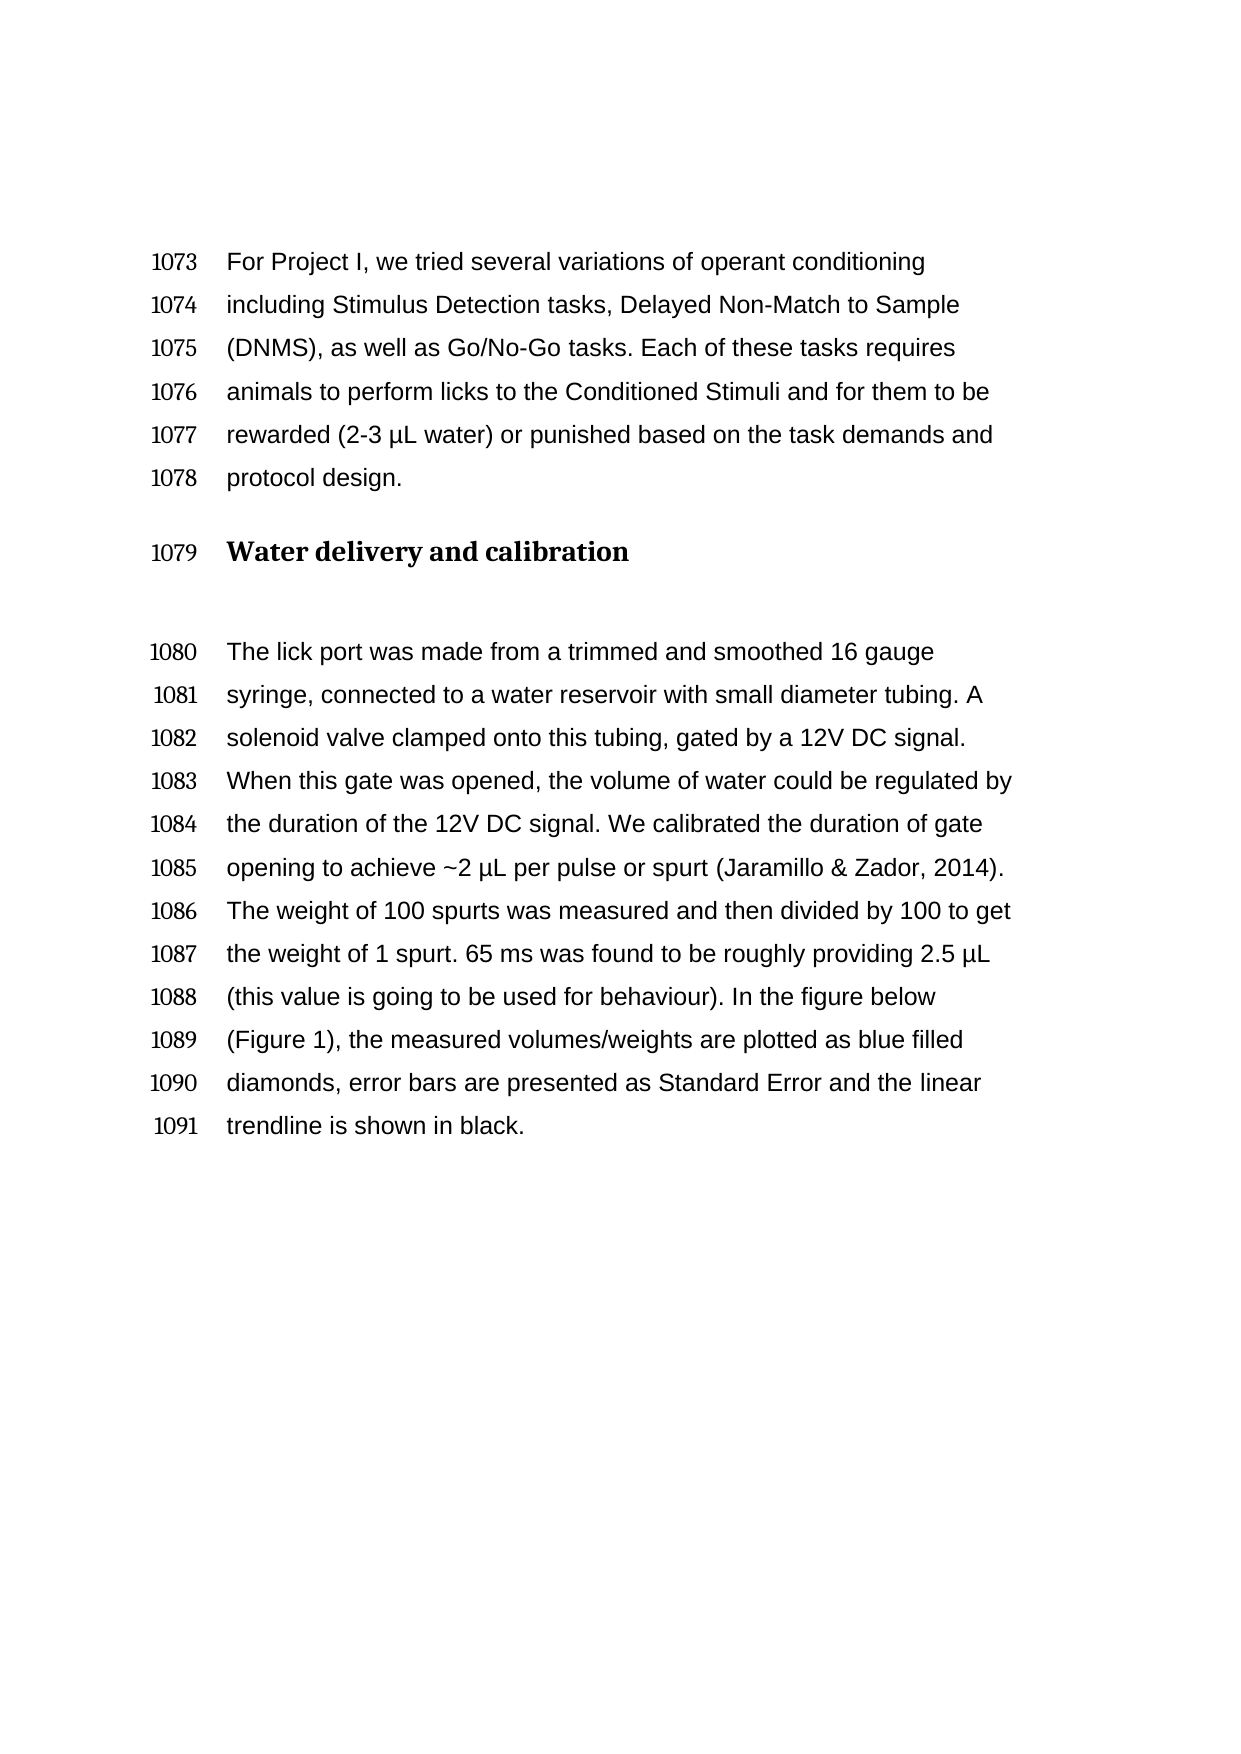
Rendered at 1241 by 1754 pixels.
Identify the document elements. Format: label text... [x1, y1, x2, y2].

text For Project I, we tried several variations of operant conditioning including Stimulus Detection tasks, Delayed Non-Match to Sample (DNMS), as well as Go/No-Go tasks. Each of these tasks requires animals to perform licks to the Conditioned Stimuli and for them to be rewarded (2-3 µL water) or punished based on the task demands and protocol design. [226, 247, 1014, 492]
text The lick port was made from a trimmed and smoothed 16 gauge syringe, connected to a water reservoir with small diameter tubing. A solenoid valve clamped onto this tubing, gated by a 12V DC signal. When this gate was opened, the volume of water could be regulated by the duration of the 12V DC signal. We calibrated the duration of gate opening to achieve ~2 µL per pulse or spurt (Jaramillo & Zador, 2014)⁠. The weight of 100 spurts was measured and then divided by 100 to get the weight of 1 spurt. 65 ms was found to be roughly providing 2.5 µL (this value is going to be used for behaviour). In the figure below (Figure 1), the measured volumes/weights are plotted as blue filled diamonds, error bars are presented as Standard Error and the linear trendline is shown in black. [226, 637, 1014, 1140]
subtitle Water delivery and calibration [226, 535, 1014, 569]
